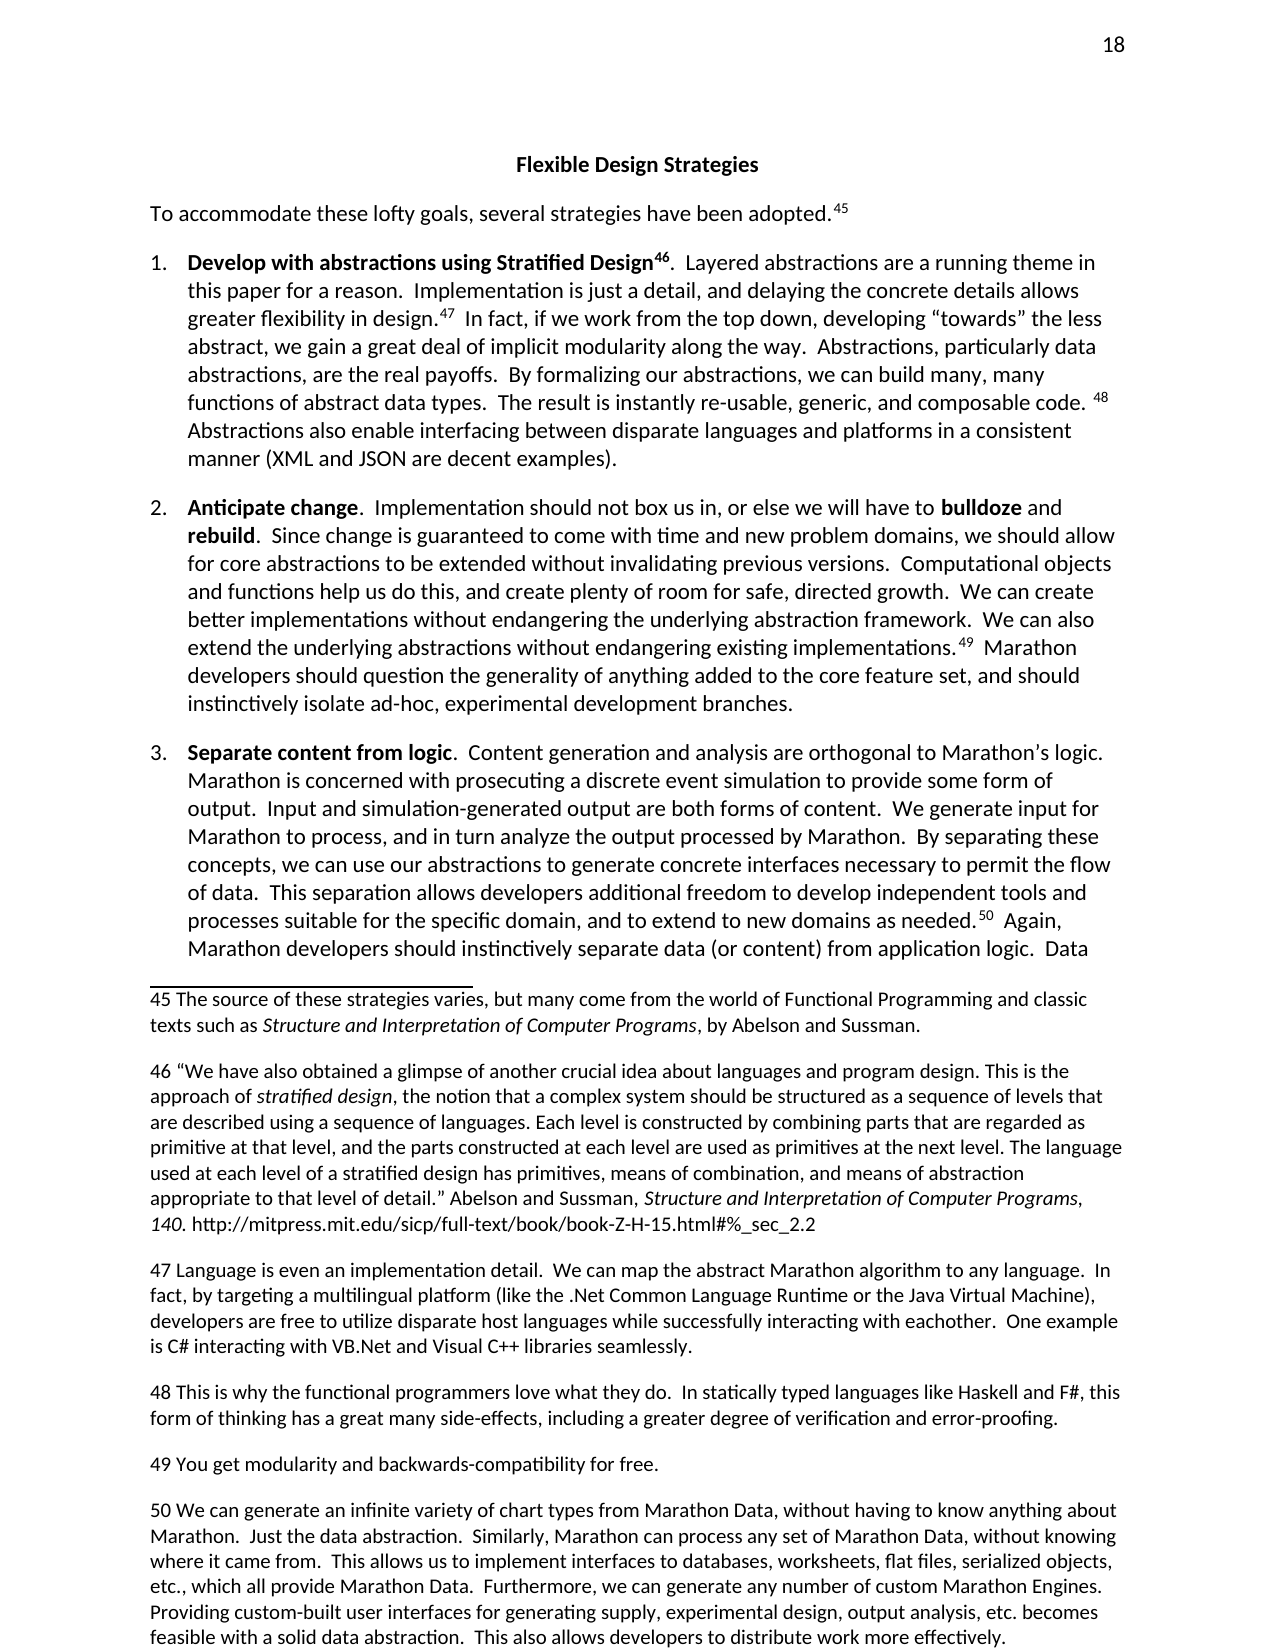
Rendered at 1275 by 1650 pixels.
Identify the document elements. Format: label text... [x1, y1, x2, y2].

list Develop with abstractions using Stratified Design. Layered abstractions are a running theme in this paper for a reason. Implementation is just a detail, and delaying the concrete details allows greater flexibility in design. In fact, if we work from the top down, developing “towards” the less abstract, we gain a great deal of implicit modularity along the way. Abstractions, particularly data abstractions, are the real payoffs. By formalizing our abstractions, we can build many, many functions of abstract data types. The result is instantly re-usable, generic, and composable code. Abstractions also enable interfacing between disparate languages and platforms in a consistent manner (XML and JSON are decent examples). [150, 248, 1125, 472]
list Separate content from logic. Content generation and analysis are orthogonal to Marathon’s logic. Marathon is concerned with prosecuting a discrete event simulation to provide some form of output. Input and simulation-generated output are both forms of content. We generate input for Marathon to process, and in turn analyze the output processed by Marathon. By separating these concepts, we can use our abstractions to generate concrete interfaces necessary to permit the flow of data. This separation allows developers additional freedom to develop independent tools and processes suitable for the specific domain, and to extend to new domains as needed. Again, Marathon developers should instinctively separate data (or content) from application logic. Data [150, 738, 1125, 962]
list “We have also obtained a glimpse of another crucial idea about languages and program design. This is the approach of stratified design, the notion that a complex system should be structured as a sequence of levels that are described using a sequence of languages. Each level is constructed by combining parts that are regarded as primitive at that level, and the parts constructed at each level are used as primitives at the next level. The language used at each level of a stratified design has primitives, means of combination, and means of abstraction appropriate to that level of detail.” Abelson and Sussman, Structure and Interpretation of Computer Programs, 140. http://mitpress.mit.edu/sicp/full-text/book/book-Z-H-15.html#%_sec_2.2 [150, 1058, 1125, 1236]
list This is why the functional programmers love what they do. In statically typed languages like Haskell and F#, this form of thinking has a great many side-effects, including a greater degree of verification and error-proofing. [150, 1379, 1125, 1430]
list Anticipate change. Implementation should not box us in, or else we will have to bulldoze and rebuild. Since change is guaranteed to come with time and new problem domains, we should allow for core abstractions to be extended without invalidating previous versions. Computational objects and functions help us do this, and create plenty of room for safe, directed growth. We can create better implementations without endangering the underlying abstraction framework. We can also extend the underlying abstractions without endangering existing implementations. Marathon developers should question the generality of anything added to the core feature set, and should instinctively isolate ad-hoc, experimental development branches. [150, 493, 1125, 717]
list We can generate an infinite variety of chart types from Marathon Data, without having to know anything about Marathon. Just the data abstraction. Similarly, Marathon can process any set of Marathon Data, without knowing where it came from. This allows us to implement interfaces to databases, worksheets, flat files, serialized objects, etc., which all provide Marathon Data. Furthermore, we can generate any number of custom Marathon Engines. Providing custom-built user interfaces for generating supply, experimental design, output analysis, etc. becomes feasible with a solid data abstraction. This also allows developers to distribute work more effectively. [150, 1497, 1125, 1650]
text Flexible Design Strategies [150, 150, 1125, 178]
list Language is even an implementation detail. We can map the abstract Marathon algorithm to any language. In fact, by targeting a multilingual platform (like the .Net Common Language Runtime or the Java Virtual Machine), developers are free to utilize disparate host languages while successfully interacting with eachother. One example is C# interacting with VB.Net and Visual C++ libraries seamlessly. [150, 1257, 1125, 1359]
text To accommodate these lofty goals, several strategies have been adopted. [150, 199, 1125, 227]
text The source of these strategies varies, but many come from the world of Functional Programming and classic texts such as Structure and Interpretation of Computer Programs, by Abelson and Sussman. [150, 987, 1125, 1037]
list You get modularity and backwards-compatibility for free. [150, 1451, 1125, 1477]
